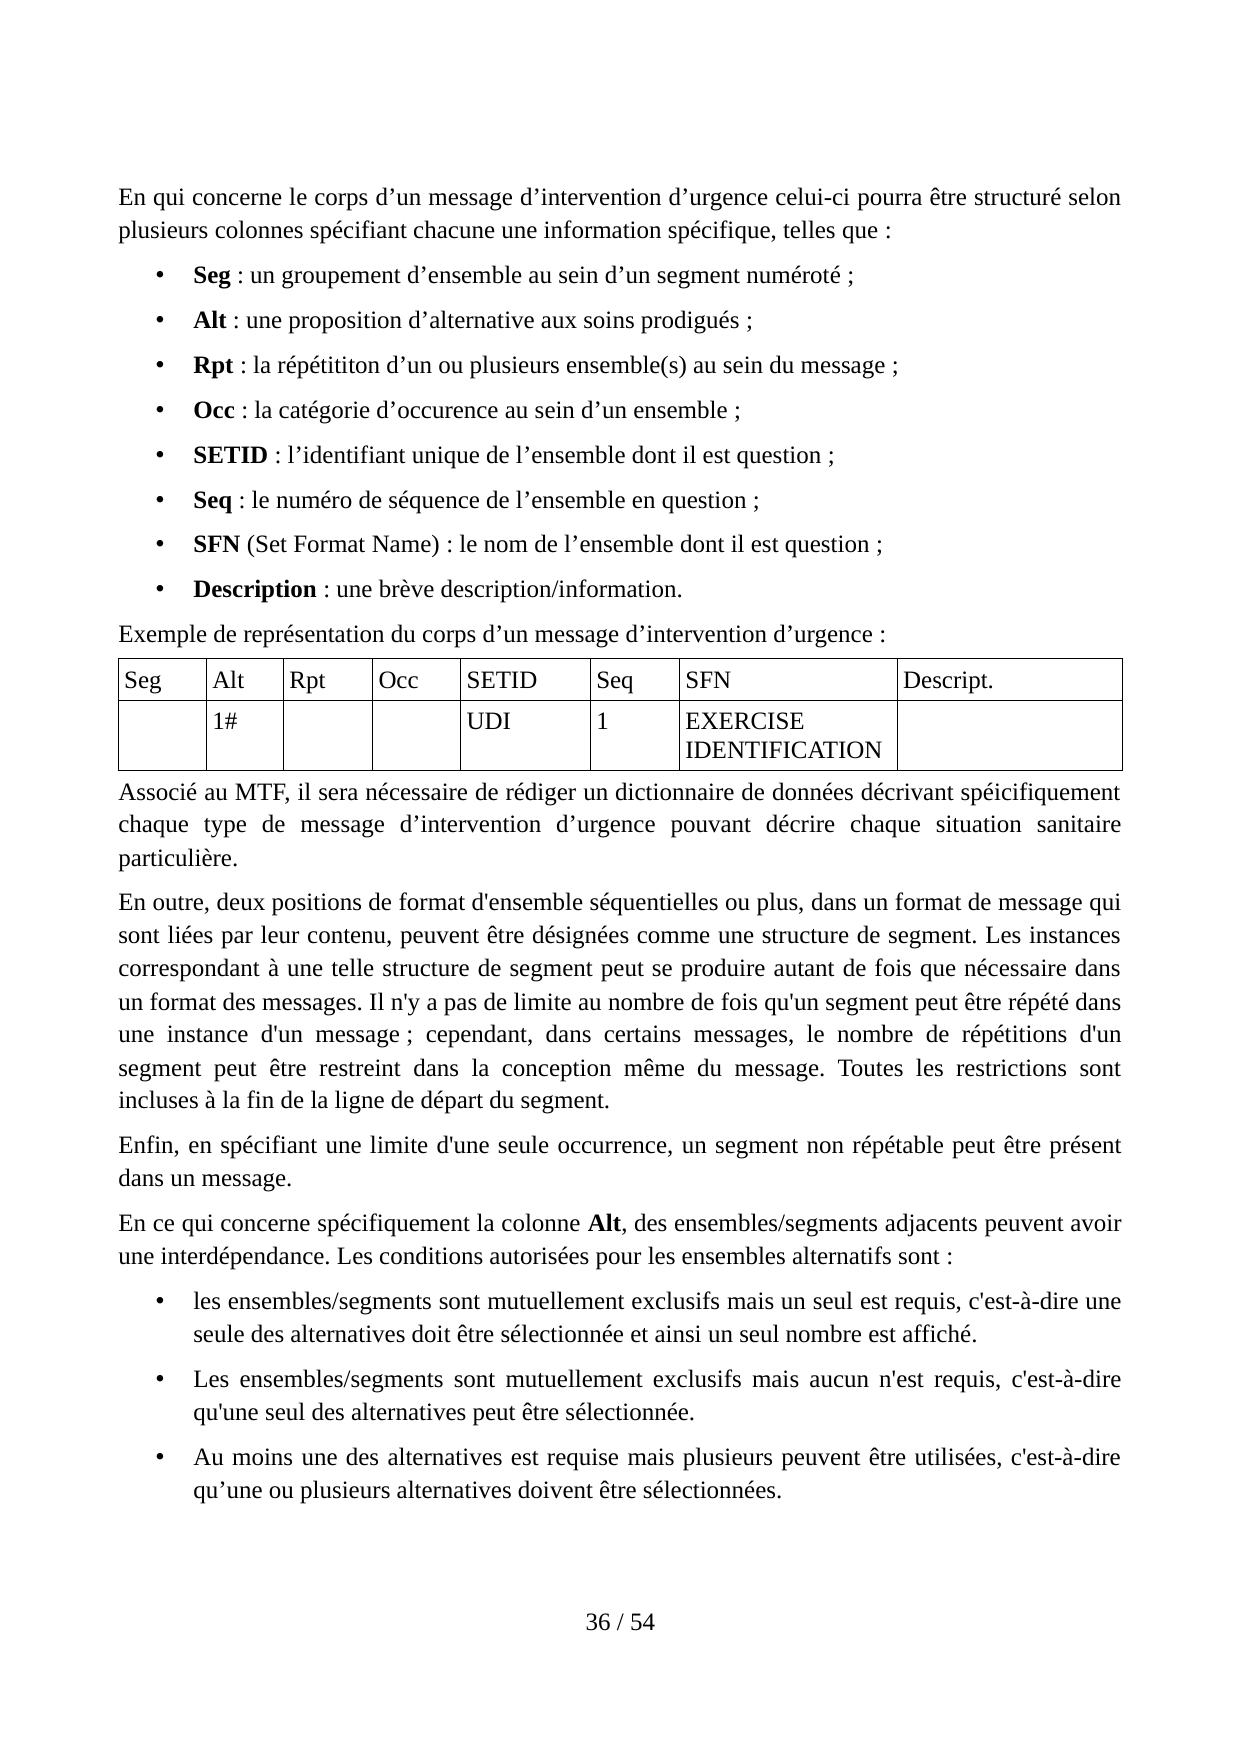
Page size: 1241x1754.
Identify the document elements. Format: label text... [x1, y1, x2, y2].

text En ce qui concerne spécifiquement la colonne Alt, des ensembles/segments adjacents peuvent avoir une interdépendance. Les conditions autorisées pour les ensembles alternatifs sont : [118, 1208, 1122, 1270]
list les ensembles/segments sont mutuellement exclusifs mais un seul est requis, c'est-à-dire une seule des alternatives doit être sélectionnée et ainsi un seul nombre est affiché. [156, 1286, 1122, 1348]
text Exemple de représentation du corps d’un message d’intervention d’urgence : [118, 619, 1122, 648]
list Occ : la catégorie d’occurence au sein d’un ensemble ; [156, 395, 1122, 424]
list Au moins une des alternatives est requise mais plusieurs peuvent être utilisées, c'est-à-dire qu’une ou plusieurs alternatives doivent être sélectionnées. [156, 1442, 1122, 1504]
table_cell [119, 701, 206, 769]
table_header Alt [207, 659, 283, 699]
table_cell EXERCISE IDENTIFICATION [680, 701, 897, 769]
table_header Seg [119, 659, 206, 699]
text Associé au MTF, il sera nécessaire de rédiger un dictionnaire de données décrivant spéicifiquement chaque type de message d’intervention d’urgence pouvant décrire chaque situation sanitaire particulière. [118, 777, 1122, 871]
table_header Rpt [284, 659, 372, 699]
table_cell 1 [591, 701, 679, 769]
list SETID : l’identifiant unique de l’ensemble dont il est question ; [156, 440, 1122, 468]
table_cell UDI [461, 701, 590, 769]
list Seq : le numéro de séquence de l’ensemble en question ; [156, 485, 1122, 513]
table_header SFN [680, 659, 897, 699]
table_header Occ [373, 659, 460, 699]
table_header Seq [591, 659, 679, 699]
table_header SETID [461, 659, 590, 699]
table_cell [898, 701, 1122, 769]
list Description : une brève description/information. [156, 574, 1122, 603]
table_header Descript. [898, 659, 1122, 699]
table_cell [373, 701, 460, 769]
text En outre, deux positions de format d'ensemble séquentielles ou plus, dans un format de message qui sont liées par leur contenu, peuvent être désignées comme une structure de segment. Les instances correspondant à une telle structure de segment peut se produire autant de fois que nécessaire dans un format des messages. Il n'y a pas de limite au nombre de fois qu'un segment peut être répété dans une instance d'un message ; cependant, dans certains messages, le nombre de répétitions d'un segment peut être restreint dans la conception même du message. Toutes les restrictions sont incluses à la fin de la ligne de départ du segment. [118, 887, 1122, 1114]
list Seg : un groupement d’ensemble au sein d’un segment numéroté ; [156, 260, 1122, 289]
list Les ensembles/segments sont mutuellement exclusifs mais aucun n'est requis, c'est-à-dire qu'une seul des alternatives peut être sélectionnée. [156, 1364, 1122, 1426]
table_cell [284, 701, 372, 769]
text En qui concerne le corps d’un message d’intervention d’urgence celui-ci pourra être structuré selon plusieurs colonnes spécifiant chacune une information spécifique, telles que : [118, 182, 1122, 244]
list Rpt : la répétititon d’un ou plusieurs ensemble(s) au sein du message ; [156, 350, 1122, 379]
text Enfin, en spécifiant une limite d'une seule occurrence, un segment non répétable peut être présent dans un message. [118, 1131, 1122, 1192]
table_cell 1# [207, 701, 283, 769]
list SFN (Set Format Name) : le nom de l’ensemble dont il est question ; [156, 529, 1122, 558]
list Alt : une proposition d’alternative aux soins prodigués ; [156, 305, 1122, 334]
